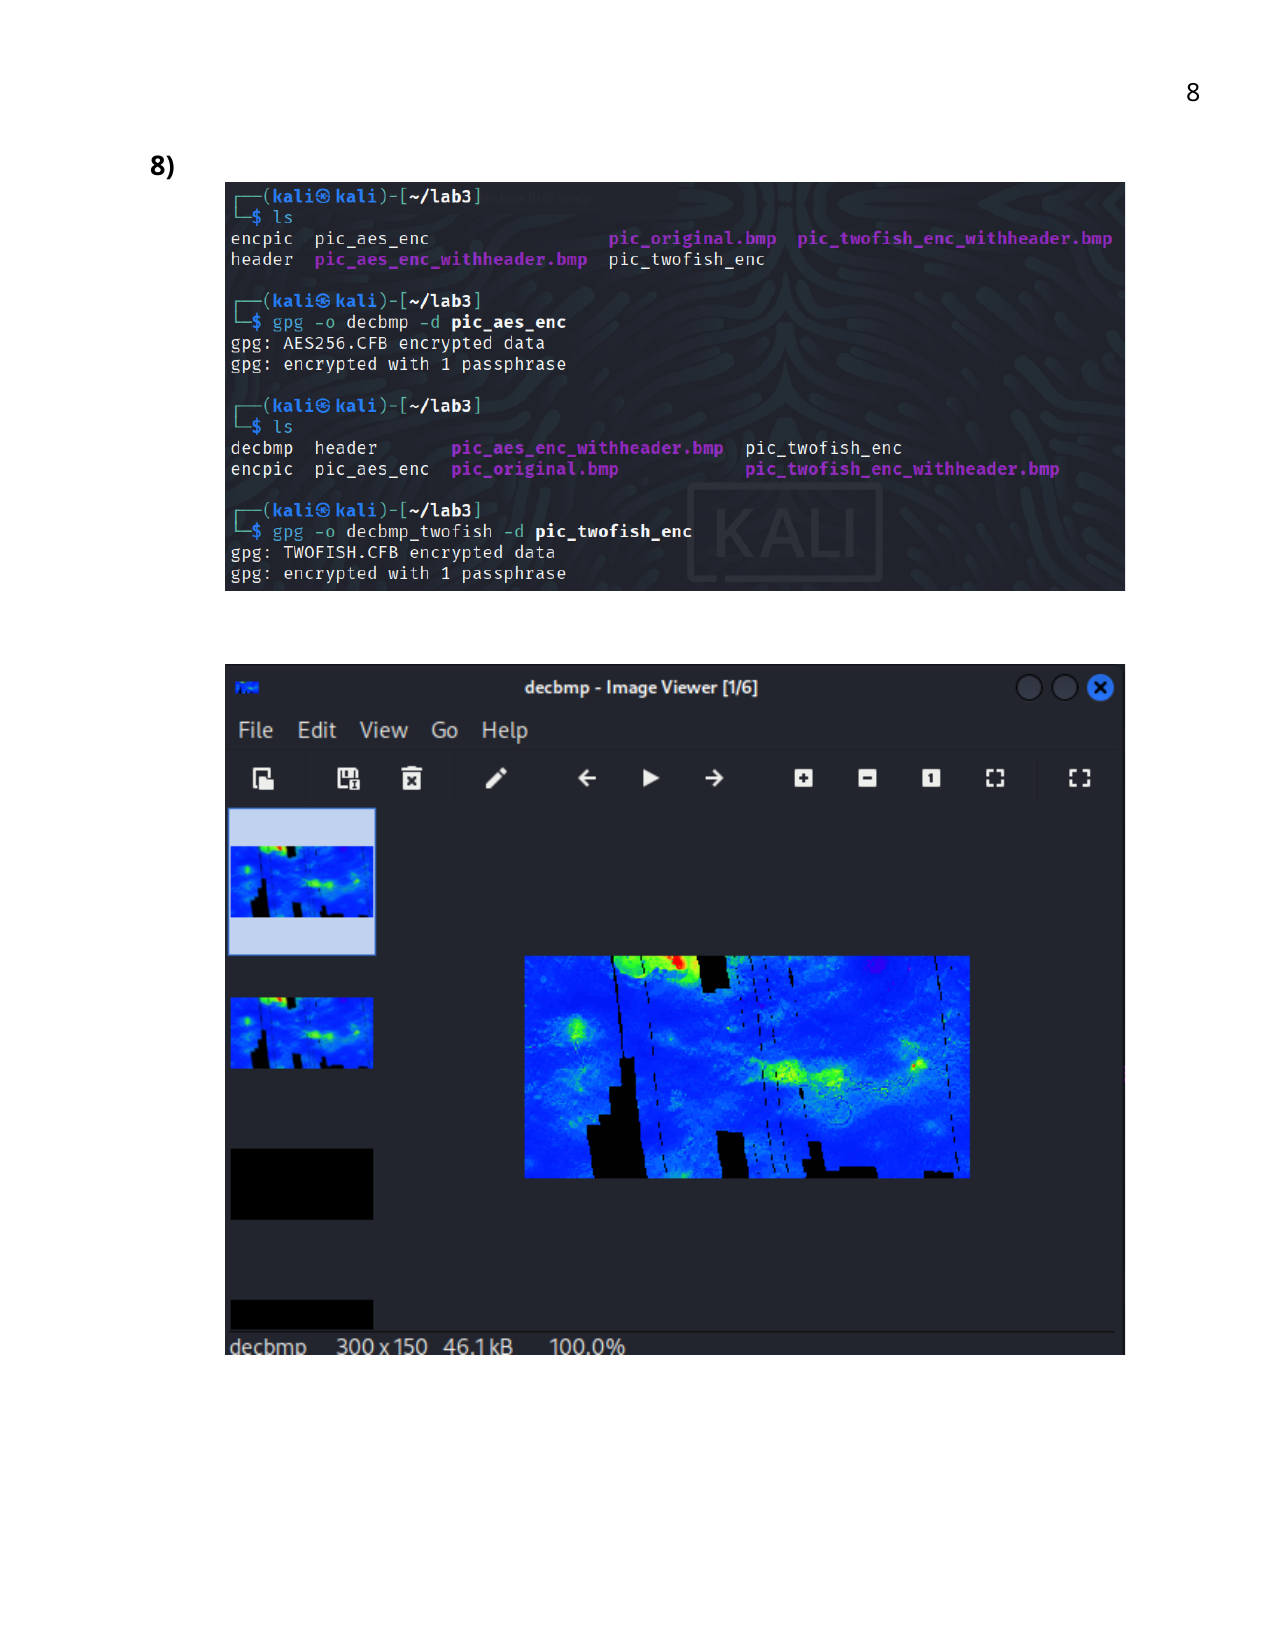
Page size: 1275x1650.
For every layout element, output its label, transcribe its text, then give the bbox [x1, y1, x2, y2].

picture [225, 664, 1125, 1355]
text 8) [150, 146, 1200, 183]
picture [225, 182, 1125, 591]
